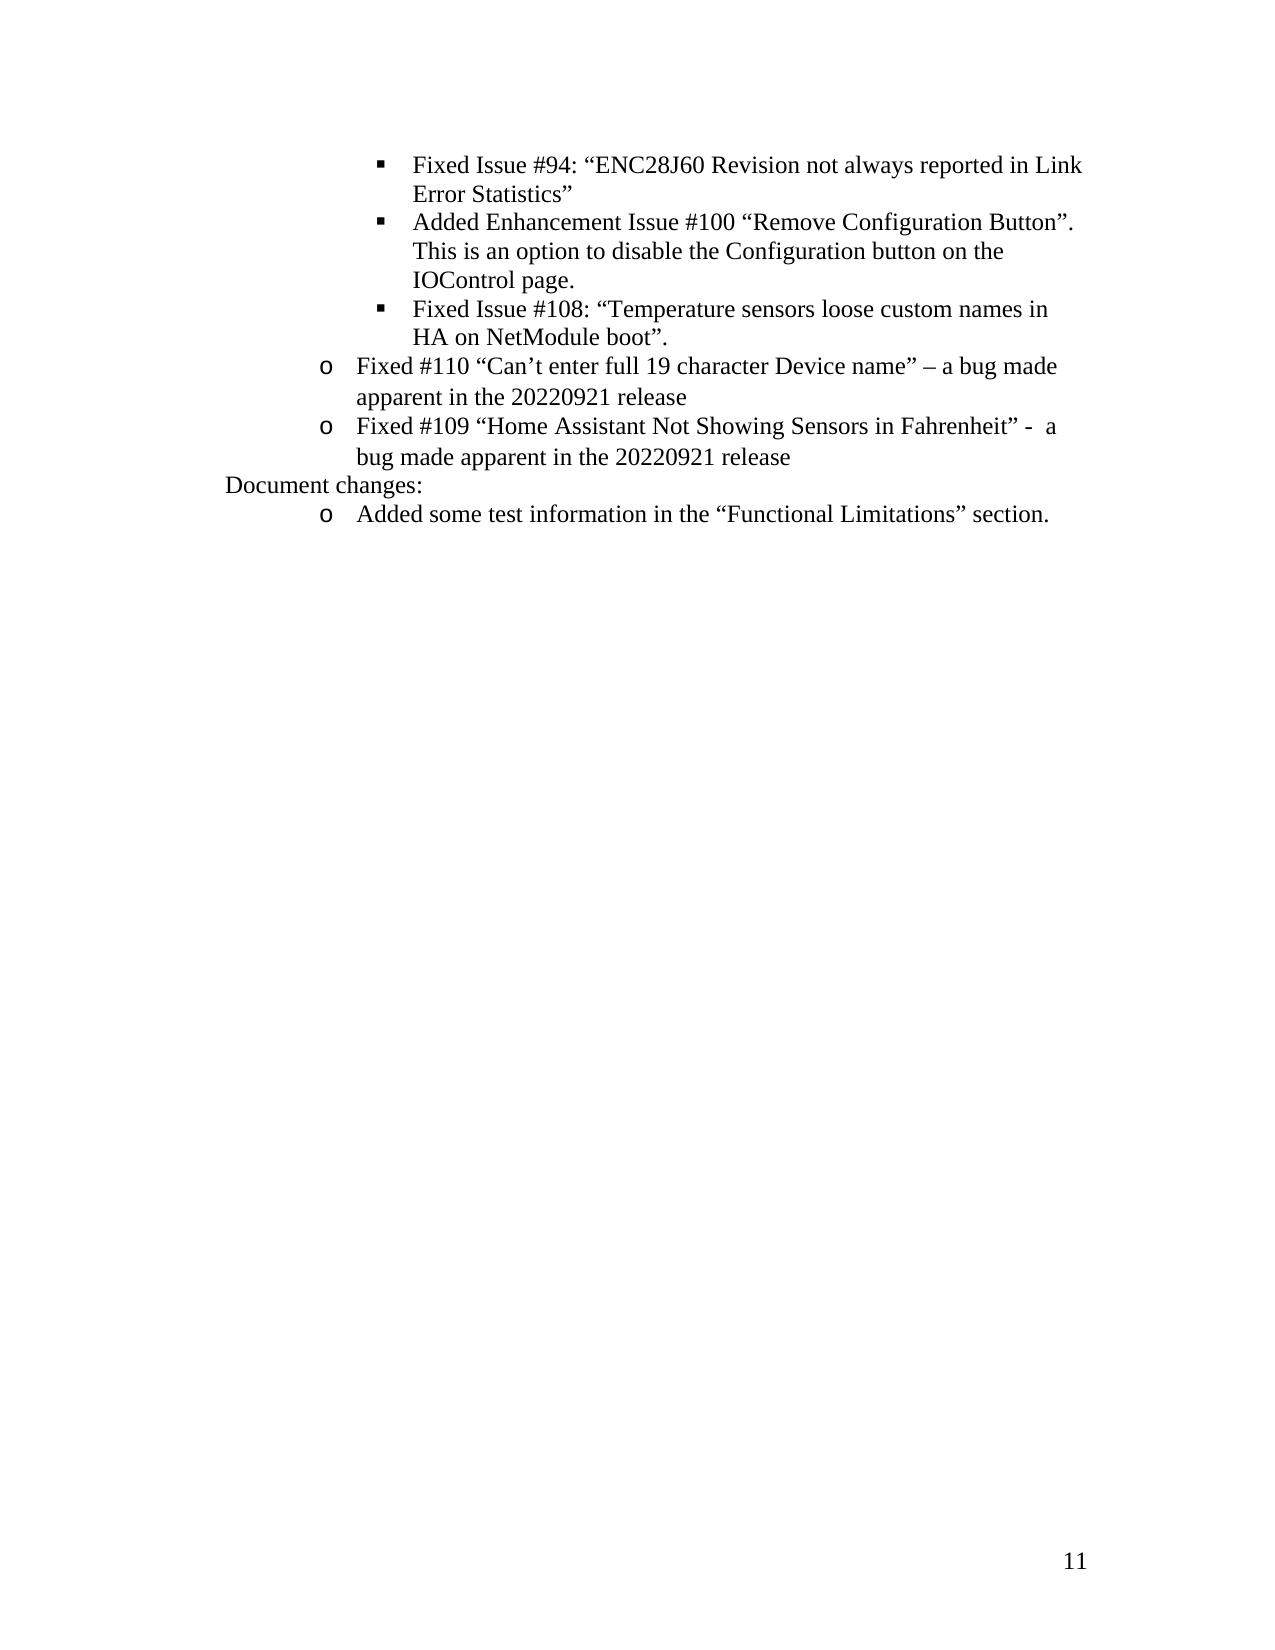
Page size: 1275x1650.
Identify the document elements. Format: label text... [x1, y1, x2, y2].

list Fixed #110 “Can’t enter full 19 character Device name” – a bug made apparent in the 20220921 release [319, 351, 1087, 411]
list Fixed Issue #108: “Temperature sensors loose custom names in HA on NetModule boot”. [375, 294, 1087, 351]
text Document changes: [225, 470, 1087, 499]
list Added some test information in the “Functional Limitations” section. [319, 499, 1087, 530]
list Fixed #109 “Home Assistant Not Showing Sensors in Fahrenheit” - a bug made apparent in the 20220921 release [319, 411, 1087, 470]
list Fixed Issue #94: “ENC28J60 Revision not always reported in Link Error Statistics” [375, 150, 1087, 207]
list Added Enhancement Issue #100 “Remove Configuration Button”. This is an option to disable the Configuration button on the IOControl page. [375, 207, 1087, 294]
